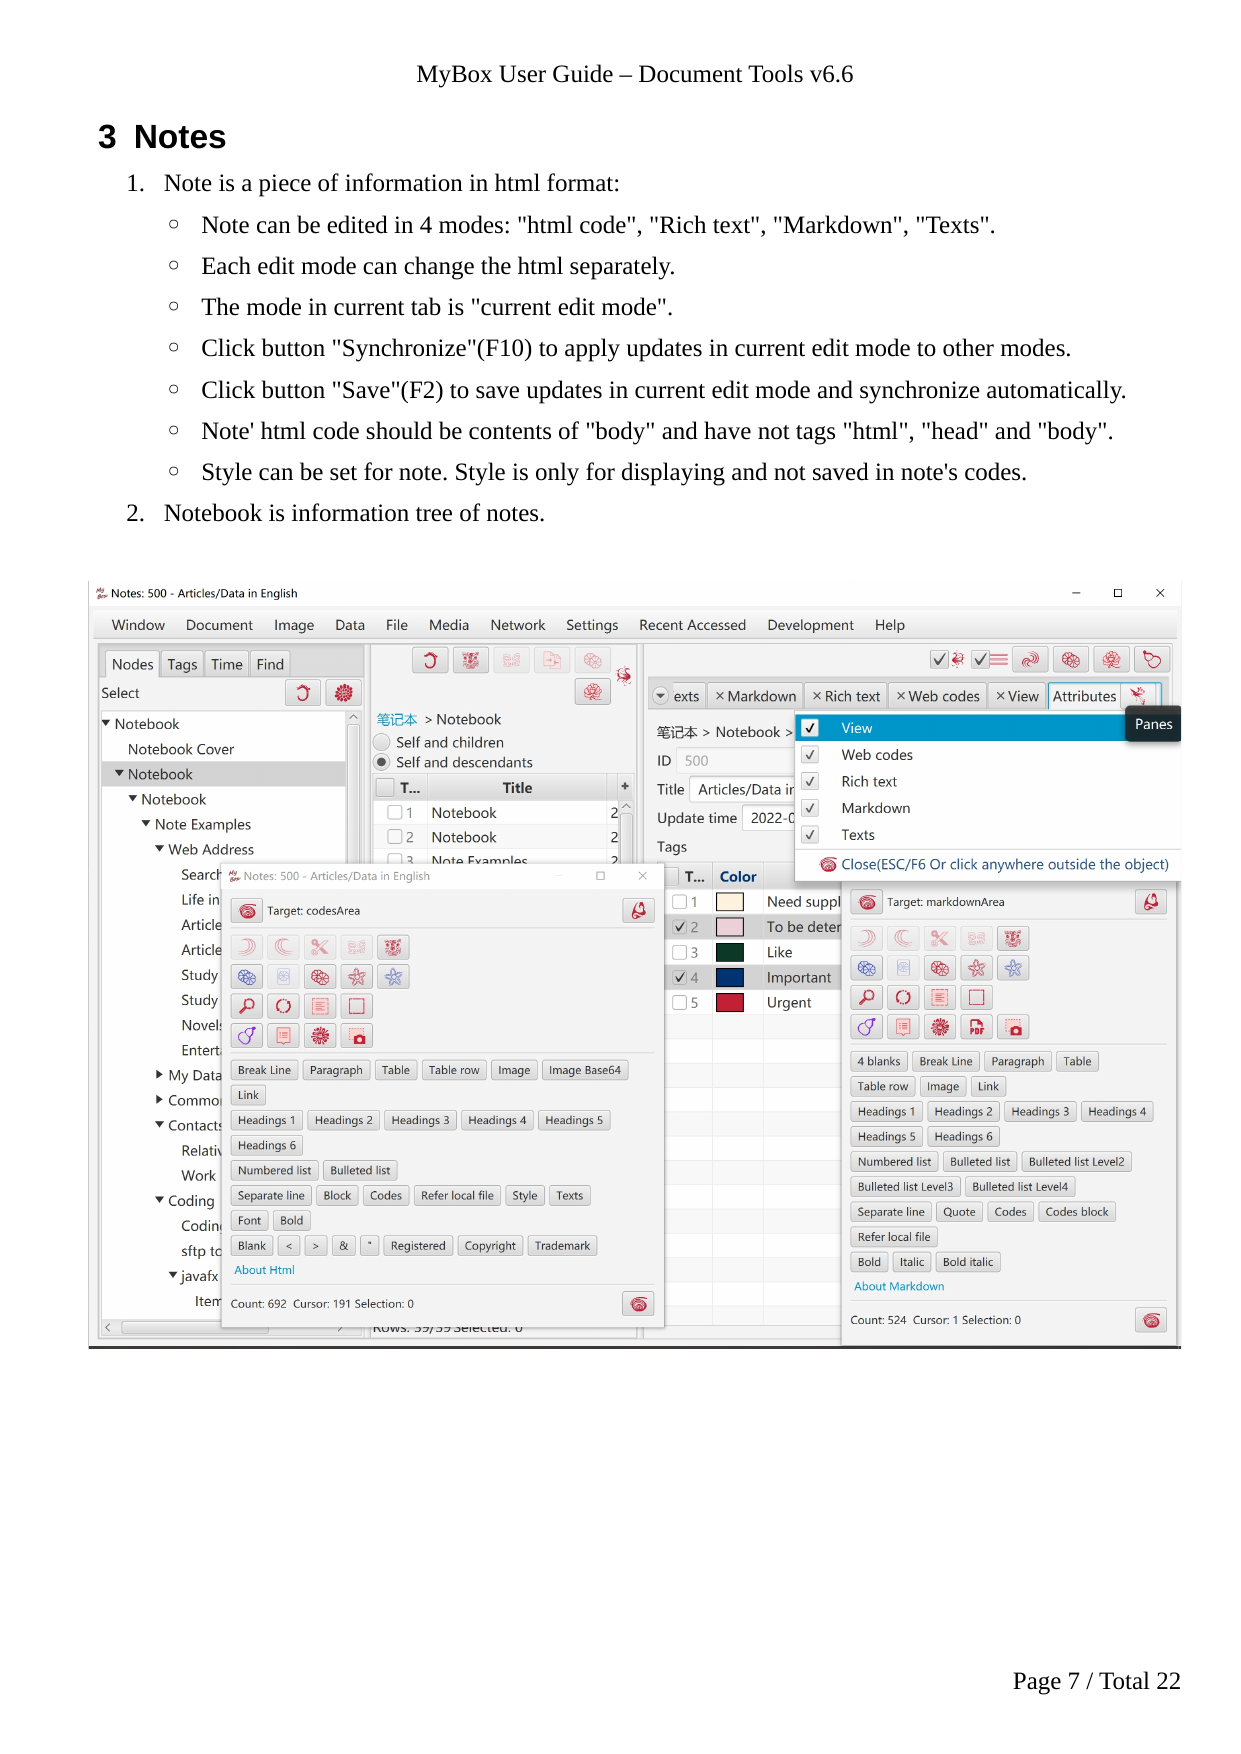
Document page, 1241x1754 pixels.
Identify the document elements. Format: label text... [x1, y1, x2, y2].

list Note can be edited in 4 modes: "html code", "Rich text", "Markdown", "Texts". [163, 210, 1181, 238]
picture [88, 581, 1182, 1349]
list Click button "Save"(F2) to save updates in current edit mode and synchronize automatically. [163, 375, 1181, 403]
list Notebook is information tree of notes. [126, 498, 1181, 527]
list Note' html code should be contents of "body" and have not tags "html", "head" and "body". [163, 416, 1181, 445]
list Style can be set for note. Style is only for displaying and not saved in note's codes. [163, 457, 1181, 486]
list Click button "Synchronize"(F10) to apply updates in current edit mode to other modes. [163, 333, 1181, 362]
list Note is a piece of information in html format: [126, 168, 1181, 197]
list The mode in current tab is "current edit mode". [163, 292, 1181, 321]
list Each edit mode can change the html separately. [163, 251, 1181, 280]
subtitle Notes [88, 117, 1181, 156]
